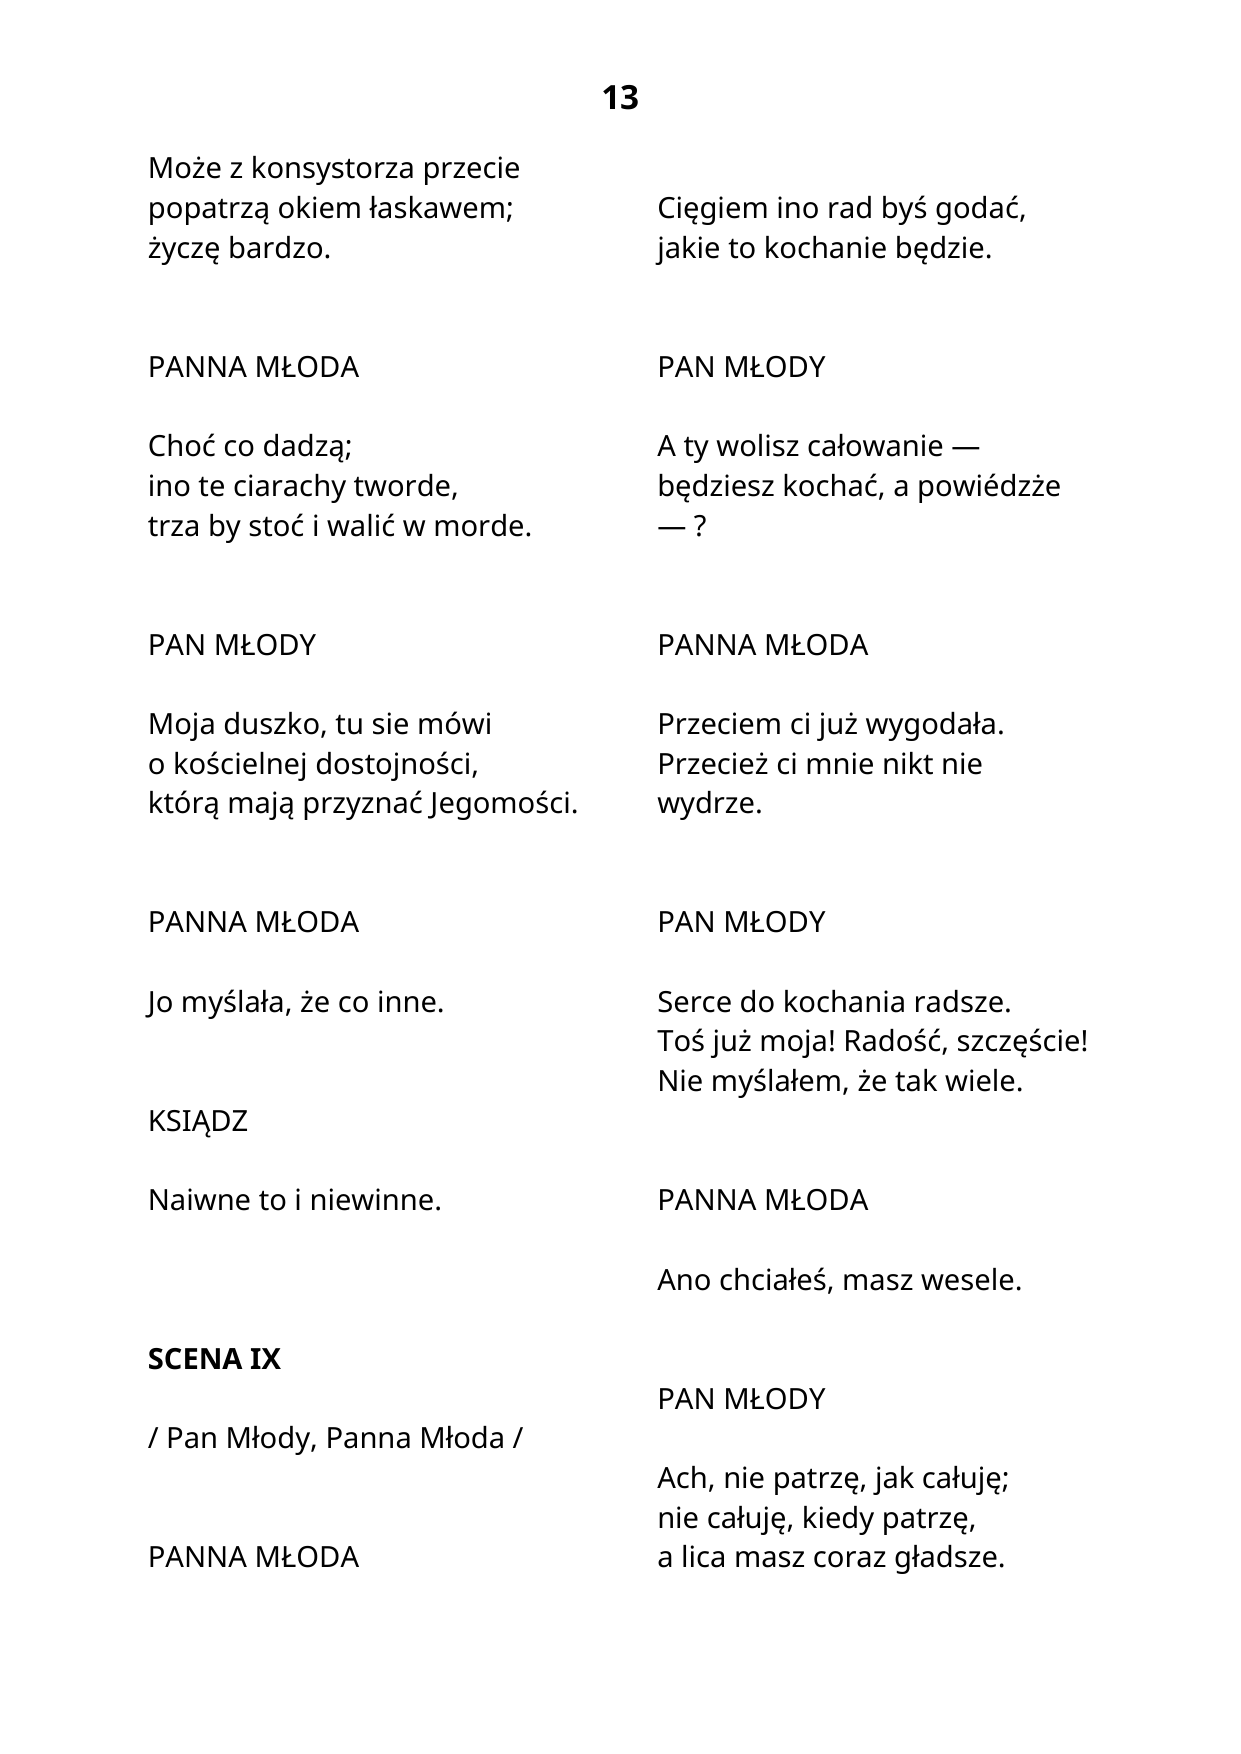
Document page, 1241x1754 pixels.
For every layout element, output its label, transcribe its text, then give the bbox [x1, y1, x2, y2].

text KSIĄDZ [148, 1100, 583, 1140]
text Serce do kochania radsze. [657, 981, 1093, 1021]
text trza by stoć i walić w morde. [148, 505, 583, 544]
text / Pan Młody, Panna Młoda / [148, 1418, 583, 1457]
text Przeciem ci już wygodała. [657, 703, 1093, 743]
text Może z konsystorza przecie [148, 148, 583, 187]
text PAN MŁODY [657, 902, 1093, 941]
text PANNA MŁODA [657, 1179, 1093, 1219]
text Jo myślała, że co inne. [148, 981, 583, 1021]
text PAN MŁODY [657, 1378, 1093, 1418]
text PAN MŁODY [657, 346, 1093, 386]
text Cięgiem ino rad byś godać, [657, 187, 1093, 227]
text nie całuję, kiedy patrzę, [657, 1497, 1093, 1537]
text PAN MŁODY [148, 624, 583, 663]
text popatrzą okiem łaskawem; [148, 187, 583, 227]
text będziesz kochać, a powiédzże — ? [657, 465, 1093, 544]
text którą mają przyznać Jegomości. [148, 783, 583, 822]
text Moja duszko, tu sie mówi [148, 703, 583, 743]
text ino te ciarachy tworde, [148, 465, 583, 505]
text A ty wolisz całowanie — [657, 425, 1093, 465]
text PANNA MŁODA [148, 346, 583, 386]
text Ano chciałeś, masz wesele. [657, 1259, 1093, 1298]
text Przecież ci mnie nikt nie wydrze. [657, 743, 1093, 822]
text Toś już moja! Radość, szczęście! [657, 1021, 1093, 1060]
text SCENA IX [148, 1338, 583, 1378]
text PANNA MŁODA [148, 1537, 583, 1576]
text Naiwne to i niewinne. [148, 1179, 583, 1219]
text Nie myślałem, że tak wiele. [657, 1060, 1093, 1100]
text Ach, nie patrzę, jak całuję; [657, 1457, 1093, 1497]
text PANNA MŁODA [148, 902, 583, 941]
text jakie to kochanie będzie. [657, 227, 1093, 267]
text PANNA MŁODA [657, 624, 1093, 663]
text o kościelnej dostojności, [148, 743, 583, 783]
text życzę bardzo. [148, 227, 583, 267]
text a lica masz coraz gładsze. [657, 1537, 1093, 1576]
text Choć co dadzą; [148, 425, 583, 465]
